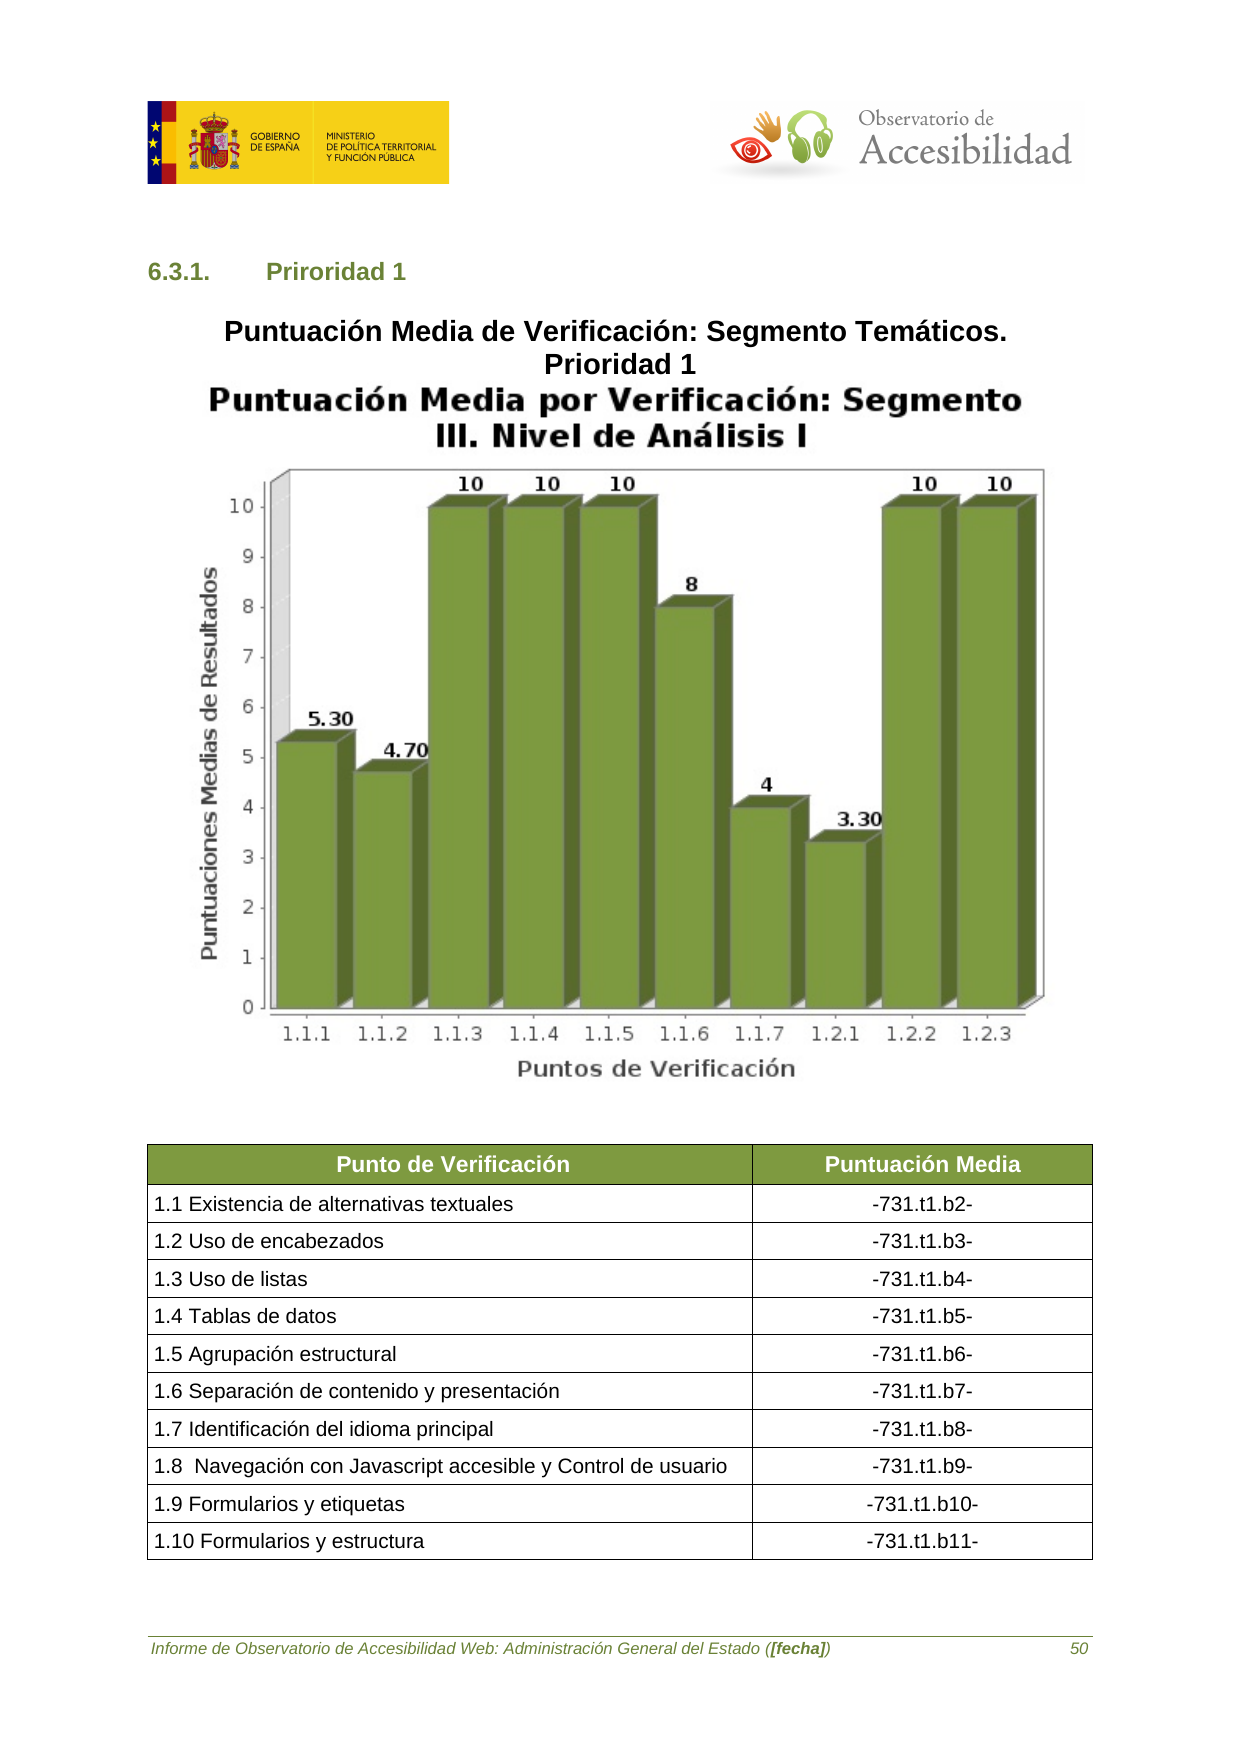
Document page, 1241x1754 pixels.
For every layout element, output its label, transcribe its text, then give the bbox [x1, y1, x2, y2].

table_cell 1.1 Existencia de alternativas textuales [148, 1185, 752, 1222]
table_cell 1.5 Agrupación estructural [148, 1335, 752, 1372]
picture [178, 380, 1062, 1091]
table_cell -731.t1.b9- [753, 1448, 1092, 1484]
text Puntuación Media de Verificación: Segmento Temáticos. [148, 314, 1092, 347]
table_cell -731.t1.b2- [753, 1185, 1092, 1222]
table_cell 1.2 Uso de encabezados [148, 1223, 752, 1259]
table_cell -731.t1.b10- [753, 1485, 1092, 1522]
table_cell 1.7 Identificación del idioma principal [148, 1410, 752, 1447]
picture [710, 101, 1086, 184]
table_cell -731.t1.b7- [753, 1373, 1092, 1409]
table_cell -731.t1.b4- [753, 1260, 1092, 1297]
table_header Punto de Verificación [148, 1145, 752, 1184]
table_cell -731.t1.b5- [753, 1298, 1092, 1334]
table_cell -731.t1.b8- [753, 1410, 1092, 1447]
text Prioridad 1 [148, 347, 1092, 381]
table_cell -731.t1.b11- [753, 1523, 1092, 1559]
table_cell 1.9 Formularios y etiquetas [148, 1485, 752, 1522]
table_header Puntuación Media [753, 1145, 1092, 1184]
subtitle Priroridad 1 [148, 257, 1092, 286]
table_cell 1.6 Separación de contenido y presentación [148, 1373, 752, 1409]
picture [147, 101, 450, 184]
table_cell 1.10 Formularios y estructura [148, 1523, 752, 1559]
table_cell -731.t1.b3- [753, 1223, 1092, 1259]
table_cell 1.3 Uso de listas [148, 1260, 752, 1297]
table_cell -731.t1.b6- [753, 1335, 1092, 1372]
table_cell 1.8 Navegación con Javascript accesible y Control de usuario [148, 1448, 752, 1484]
table_cell 1.4 Tablas de datos [148, 1298, 752, 1334]
